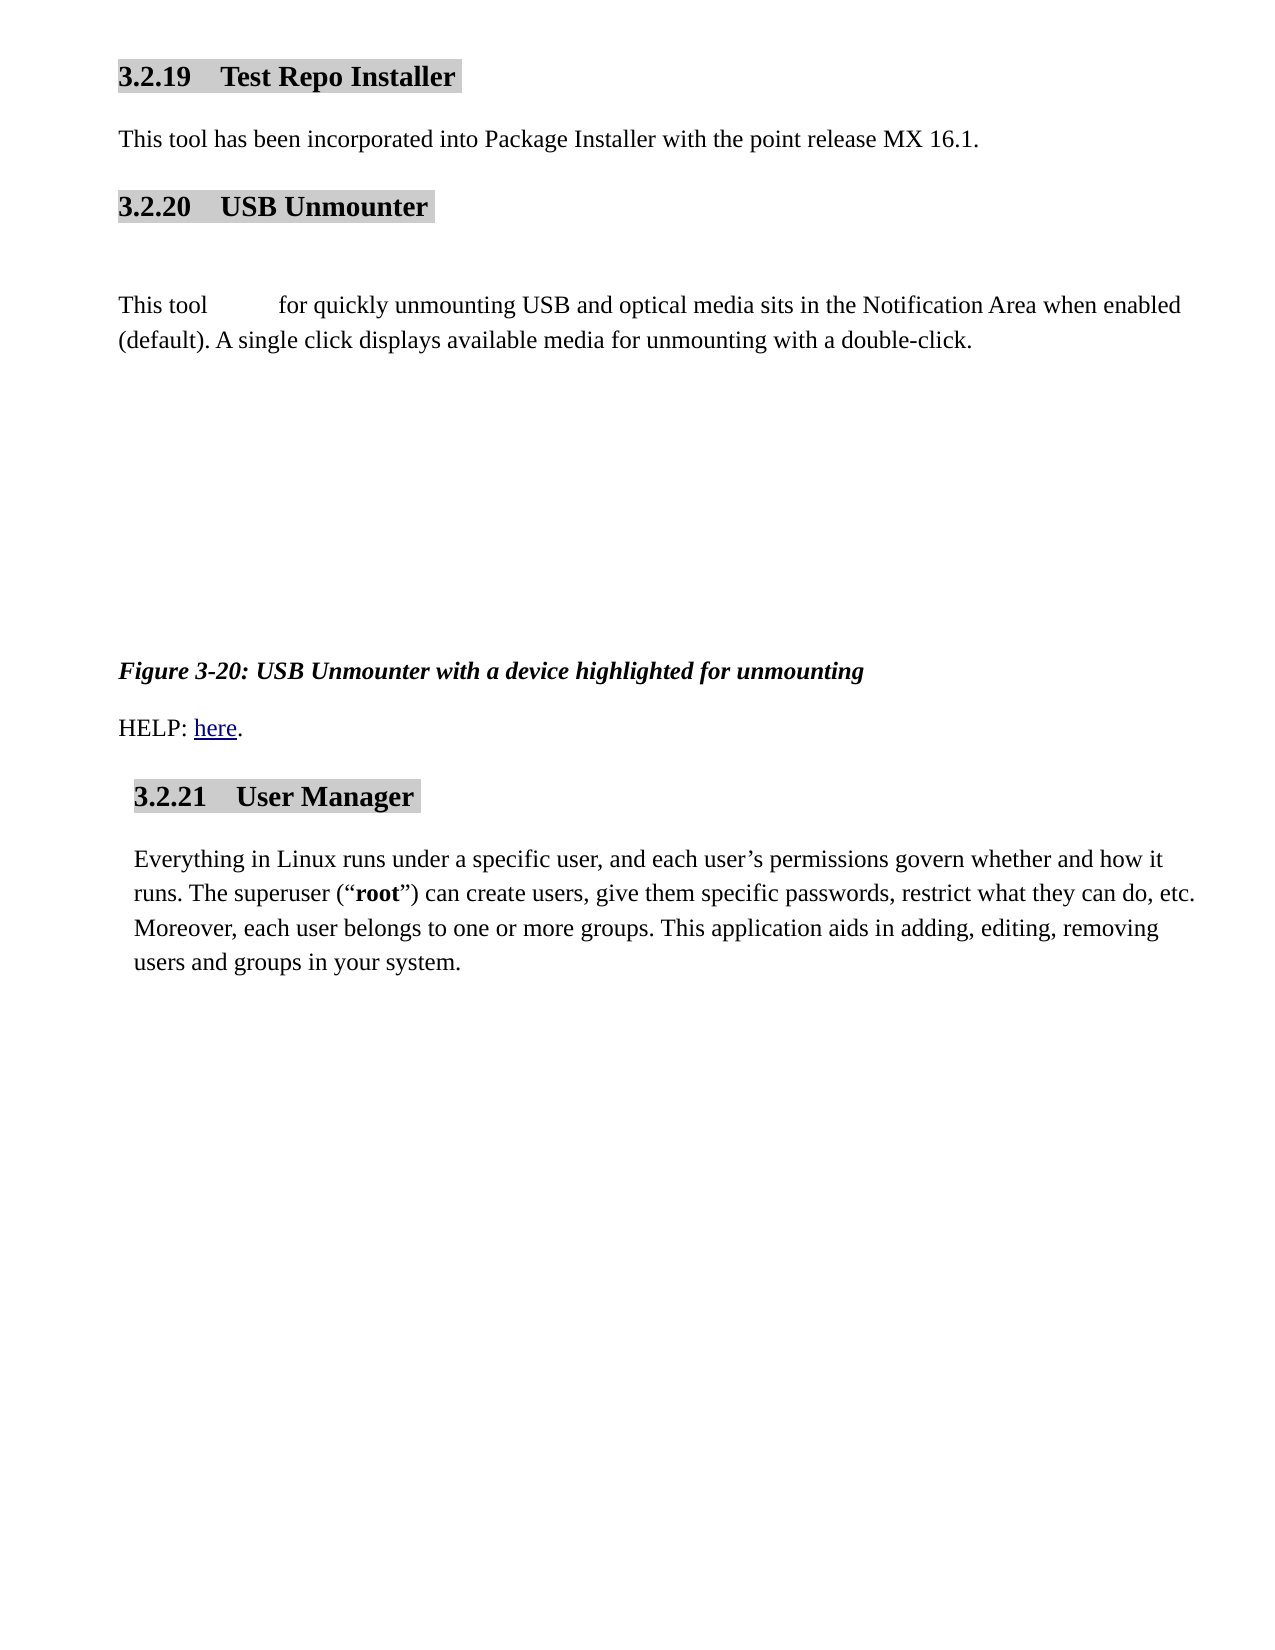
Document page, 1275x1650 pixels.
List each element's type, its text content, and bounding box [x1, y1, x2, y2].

text This tool for quickly unmounting USB and optical media sits in the Notification Area when enabled (default). A single click displays available media for unmounting with a double-click. [118, 254, 1216, 354]
text This tool has been incorporated into Package Installer with the point release MX 16.1. [118, 124, 1216, 153]
text Everything in Linux runs under a specific user, and each user’s permissions govern whether and how it runs. The superuser (“root”) can create users, give them specific passwords, restrict what they can do, etc. Moreover, each user belongs to one or more groups. This application aids in adding, editing, removing users and groups in your system. [134, 844, 1200, 976]
text HELP: here. [118, 713, 1216, 742]
subtitle 3.2.19 Test Repo Installer [462, 59, 1216, 93]
text Figure 3-20: USB Unmounter with a device highlighted for unmounting [118, 656, 1216, 685]
subtitle 3.2.21 User Manager [421, 779, 1200, 813]
subtitle 3.2.20 USB Unmounter [118, 189, 1216, 223]
